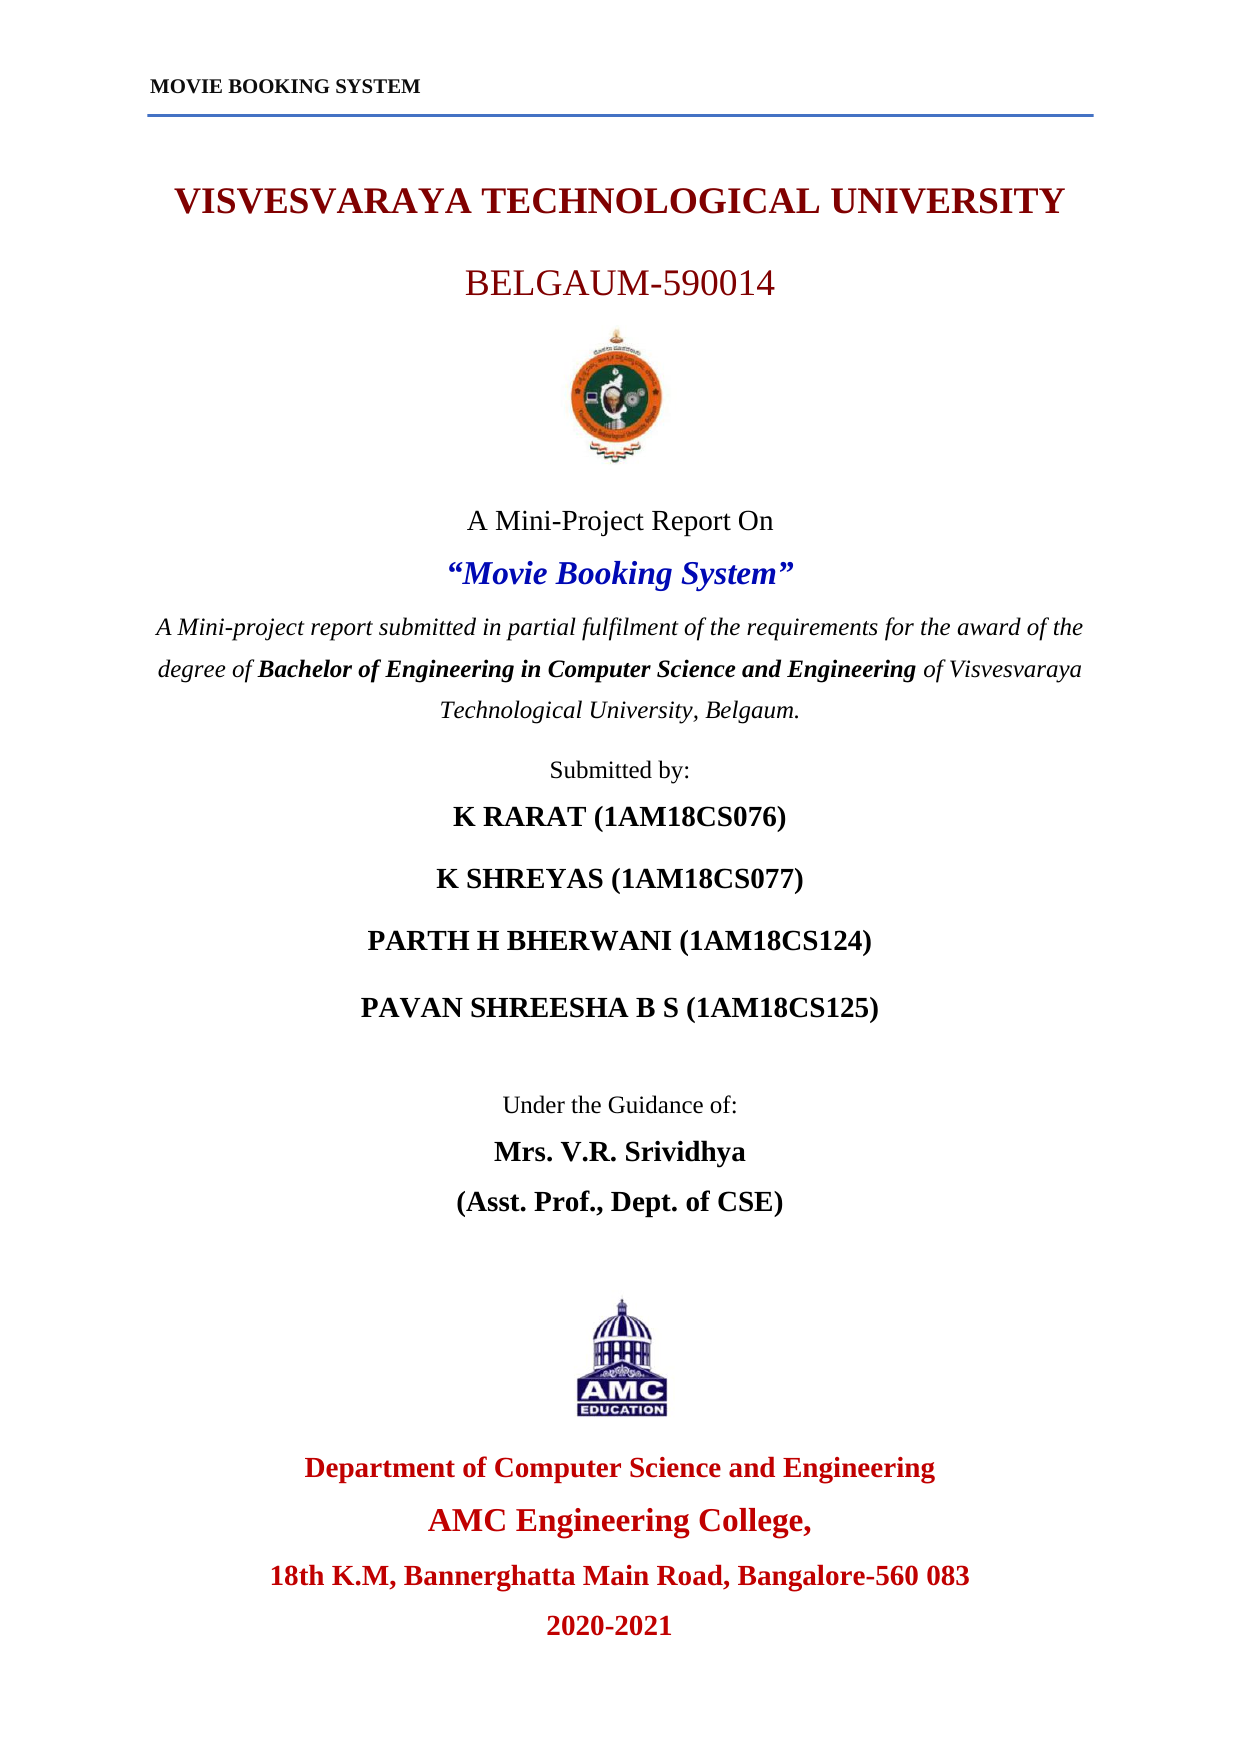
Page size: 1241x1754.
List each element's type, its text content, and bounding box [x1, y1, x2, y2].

text “Movie Booking System” [150, 553, 1089, 591]
text VISVESVARAYA TECHNOLOGICAL UNIVERSITY [150, 179, 1089, 222]
text K RARAT (1AM18CS076) [150, 799, 1089, 832]
text PAVAN SHREESHA B S (1AM18CS125) [150, 990, 1089, 1024]
text 2020-2021 [150, 1608, 1069, 1642]
text (Asst. Prof., Dept. of CSE) [150, 1184, 1089, 1218]
text Mrs. V.R. Srividhya [150, 1134, 1089, 1167]
text AMC Engineering College, [150, 1500, 1089, 1538]
text A Mini-project report submitted in partial fulfilment of the requirements for the award of the degree of Bachelor of Engineering in Computer Science and Engineering of Visvesvaraya Technological University, Belgaum. [150, 612, 1089, 724]
text PARTH H BHERWANI (1AM18CS124) [150, 923, 1089, 957]
text 18th K.M, Bannerghatta Main Road, Bangalore-560 083 [150, 1558, 1089, 1591]
text Under the Guidance of: [150, 1091, 1089, 1119]
text BELGAUM-590014 [150, 260, 1089, 303]
text K SHREYAS (1AM18CS077) [150, 861, 1089, 894]
text A Mini-Project Report On [150, 503, 1090, 537]
picture [548, 1290, 693, 1419]
text Department of Computer Science and Engineering [150, 1450, 1089, 1483]
picture [488, 325, 751, 472]
text Submitted by: [150, 755, 1089, 784]
